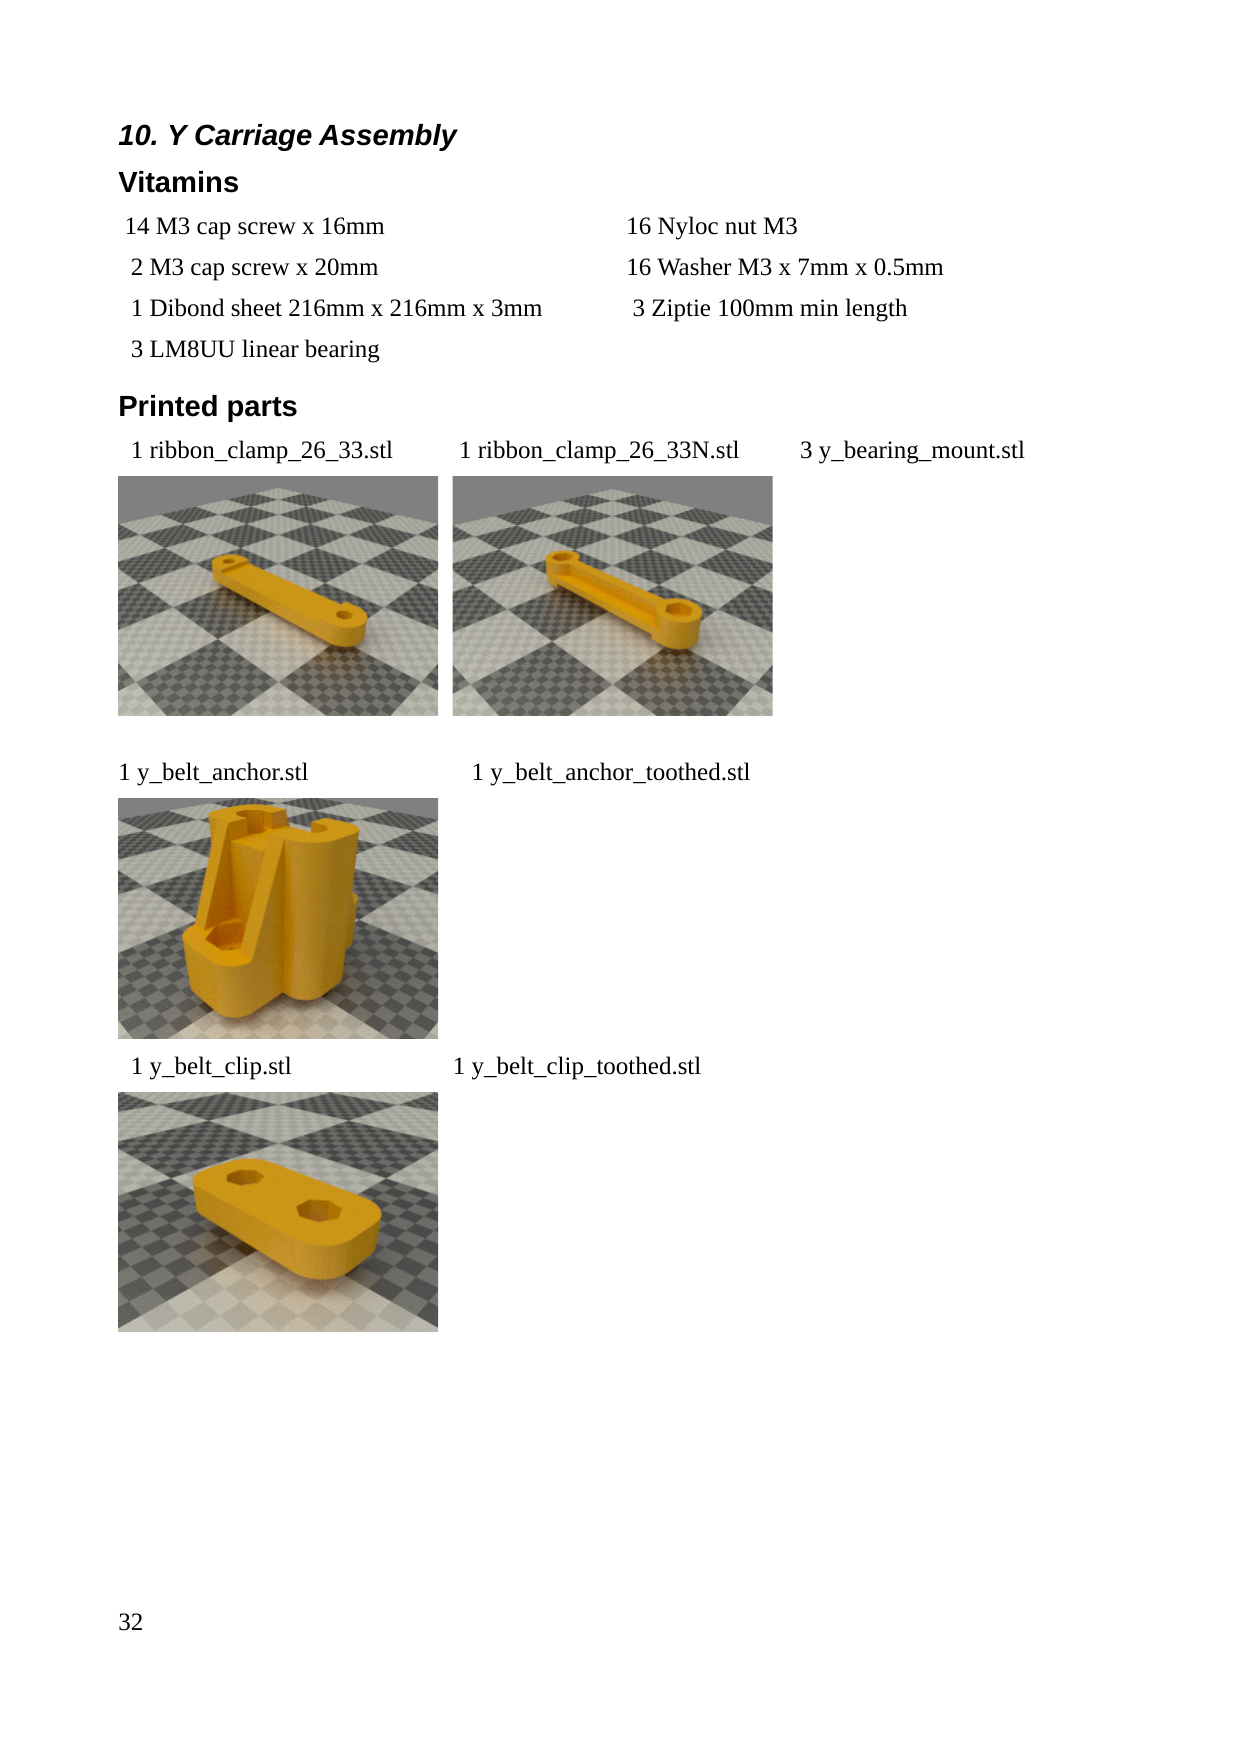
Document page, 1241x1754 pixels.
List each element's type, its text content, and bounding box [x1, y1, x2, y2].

table_header 16 Nyloc nut M3 16 Washer M3 x 7mm x 0.5mm 3 Ziptie 100mm min length [620, 211, 1122, 376]
table_cell [788, 757, 1122, 1051]
picture [118, 798, 439, 1039]
subtitle Printed parts [118, 389, 1122, 423]
table_cell 1 y_belt_anchor.stl [118, 757, 453, 1051]
table_header 1 ribbon_clamp_26_33.stl [118, 435, 453, 757]
picture [118, 476, 439, 716]
subtitle Y Carriage Assembly [118, 118, 1122, 152]
picture [118, 1092, 439, 1332]
subtitle Vitamins [118, 165, 1122, 199]
table_cell 1 y_belt_clip.stl [118, 1051, 453, 1350]
table_header 3 y_bearing_mount.stl [788, 435, 1122, 757]
table_cell [788, 1051, 1122, 1350]
table_cell 1 y_belt_clip_toothed.stl [453, 1051, 787, 1350]
table_cell 1 y_belt_anchor_toothed.stl [453, 757, 787, 1051]
table_header 14 M3 cap screw x 16mm 2 M3 cap screw x 20mm 1 Dibond sheet 216mm x 216mm x 3mm 3 LM8UU linear bearing [118, 211, 620, 376]
picture [452, 476, 773, 716]
table_header 1 ribbon_clamp_26_33N.stl [453, 435, 787, 757]
